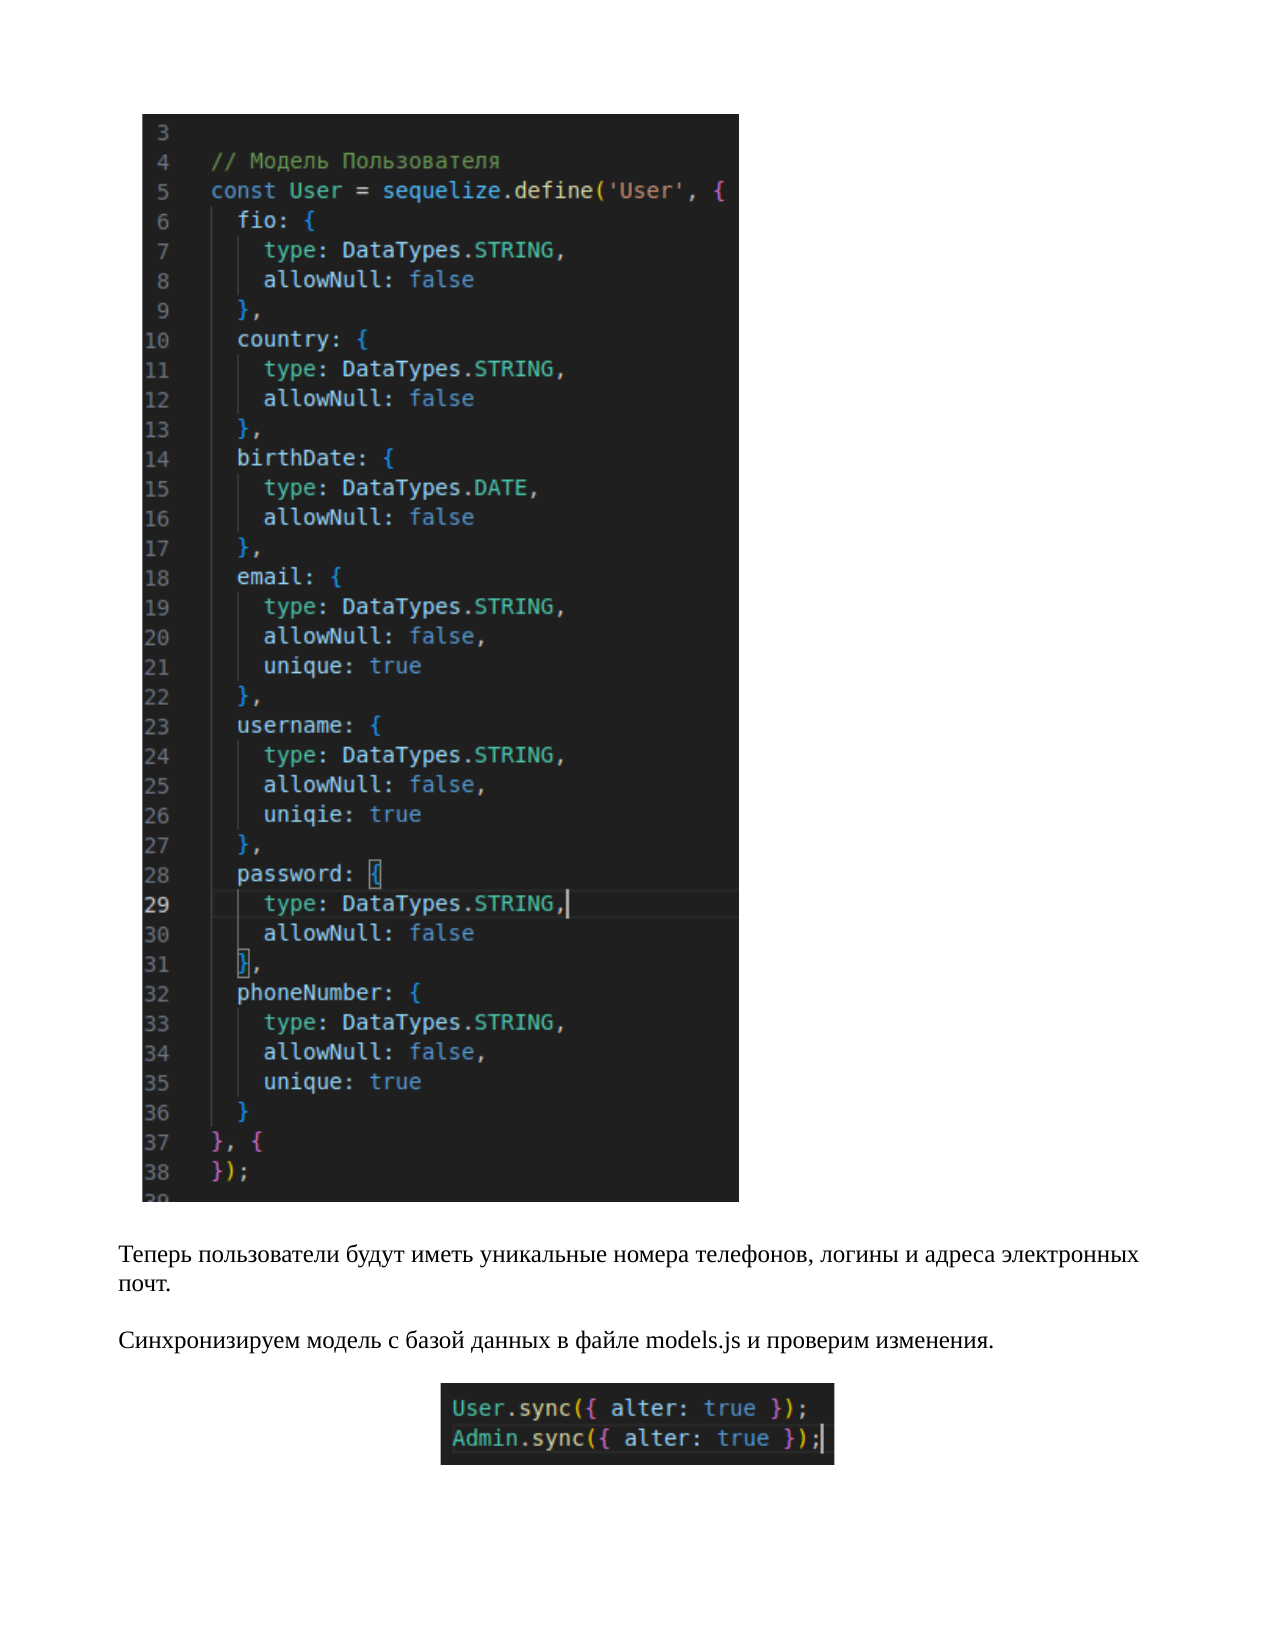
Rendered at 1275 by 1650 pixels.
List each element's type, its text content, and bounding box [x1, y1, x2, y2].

text Синхронизируем модель с базой данных в файле models.js и проверим изменения. [118, 1326, 1157, 1354]
text Теперь пользователи будут иметь уникальные номера телефонов, логины и адреса электронных почт. [118, 1239, 1157, 1297]
picture [440, 1383, 835, 1465]
picture [142, 114, 739, 1202]
